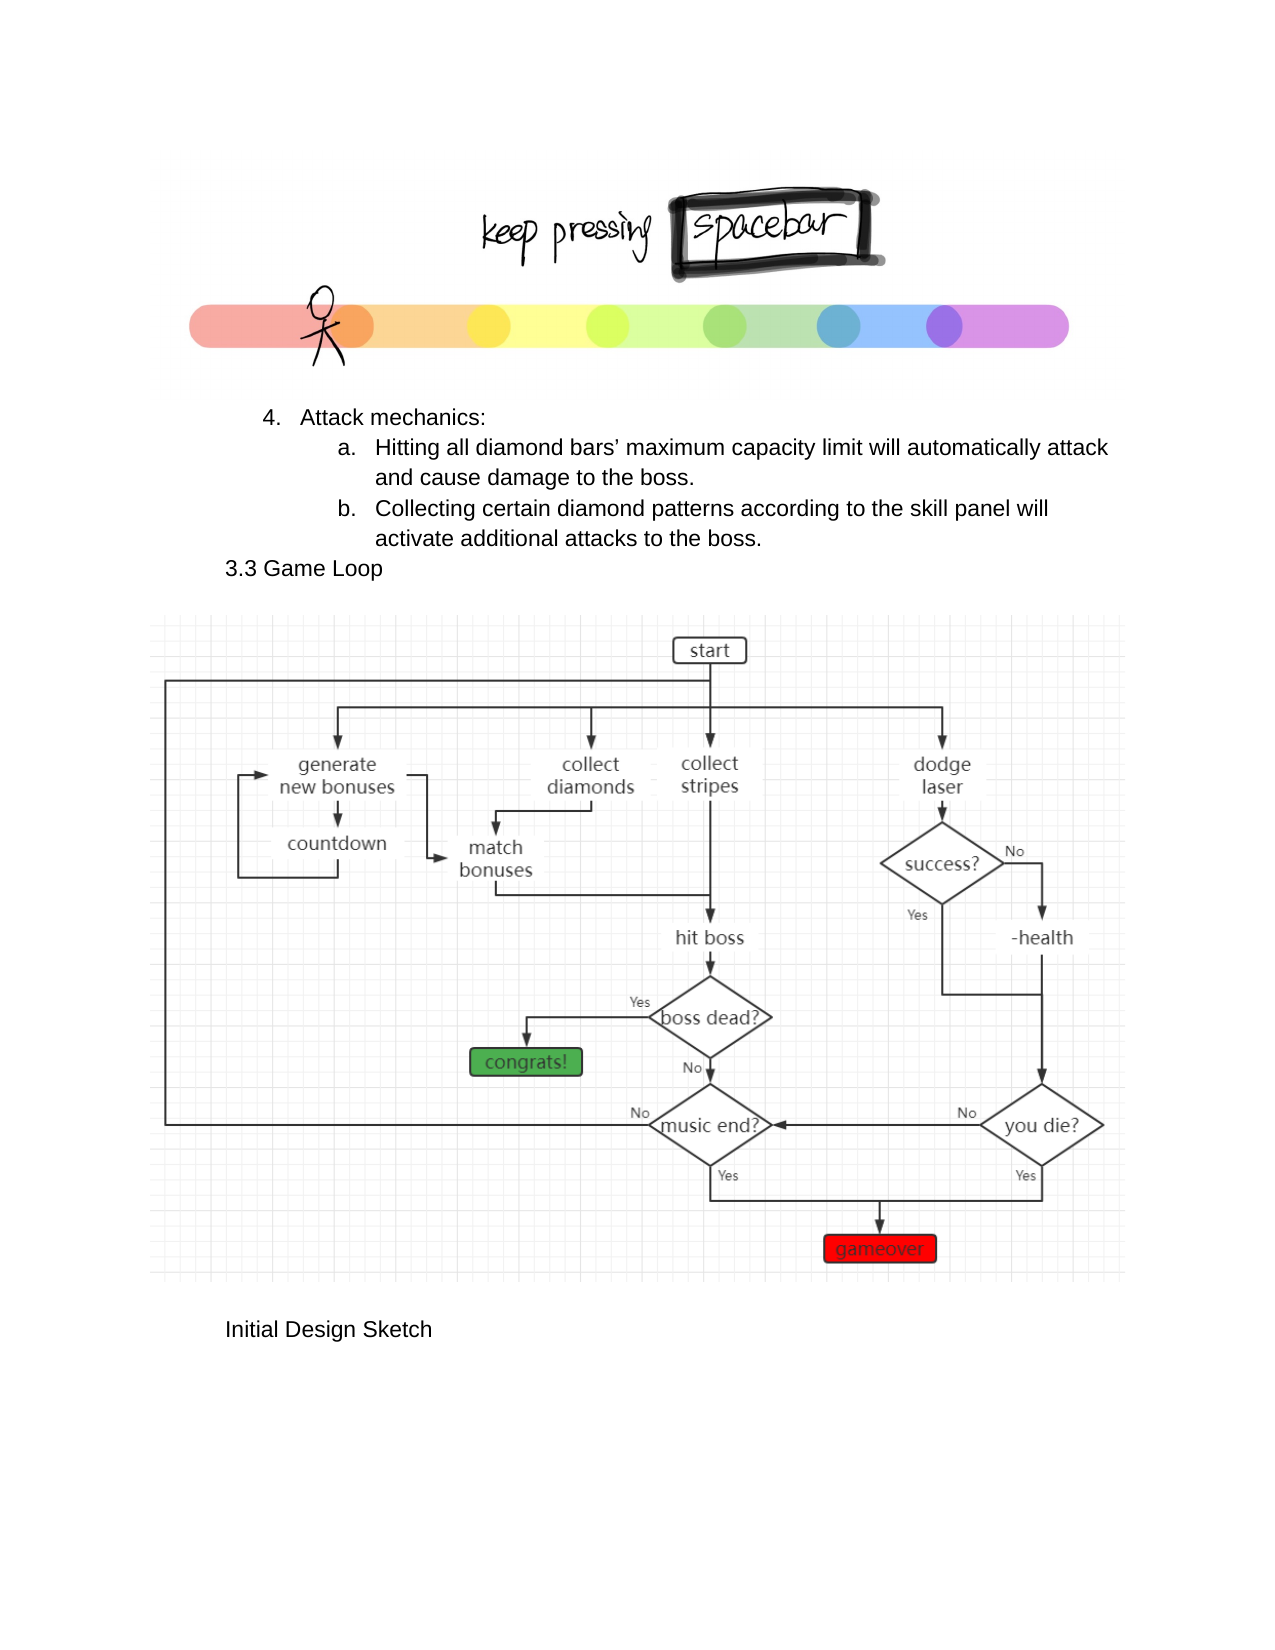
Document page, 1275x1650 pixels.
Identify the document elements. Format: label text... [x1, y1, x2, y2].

picture [150, 615, 1125, 1282]
list Collecting certain diamond patterns according to the skill panel will activate additional attacks to the boss. [337, 494, 1125, 551]
list Attack mechanics: [262, 404, 1125, 430]
picture [150, 150, 1125, 400]
text 3.3 Game Loop [150, 555, 1125, 581]
text Initial Design Sketch [225, 1316, 1125, 1342]
list Hitting all diamond bars’ maximum capacity limit will automatically attack and cause damage to the boss. [337, 434, 1125, 491]
